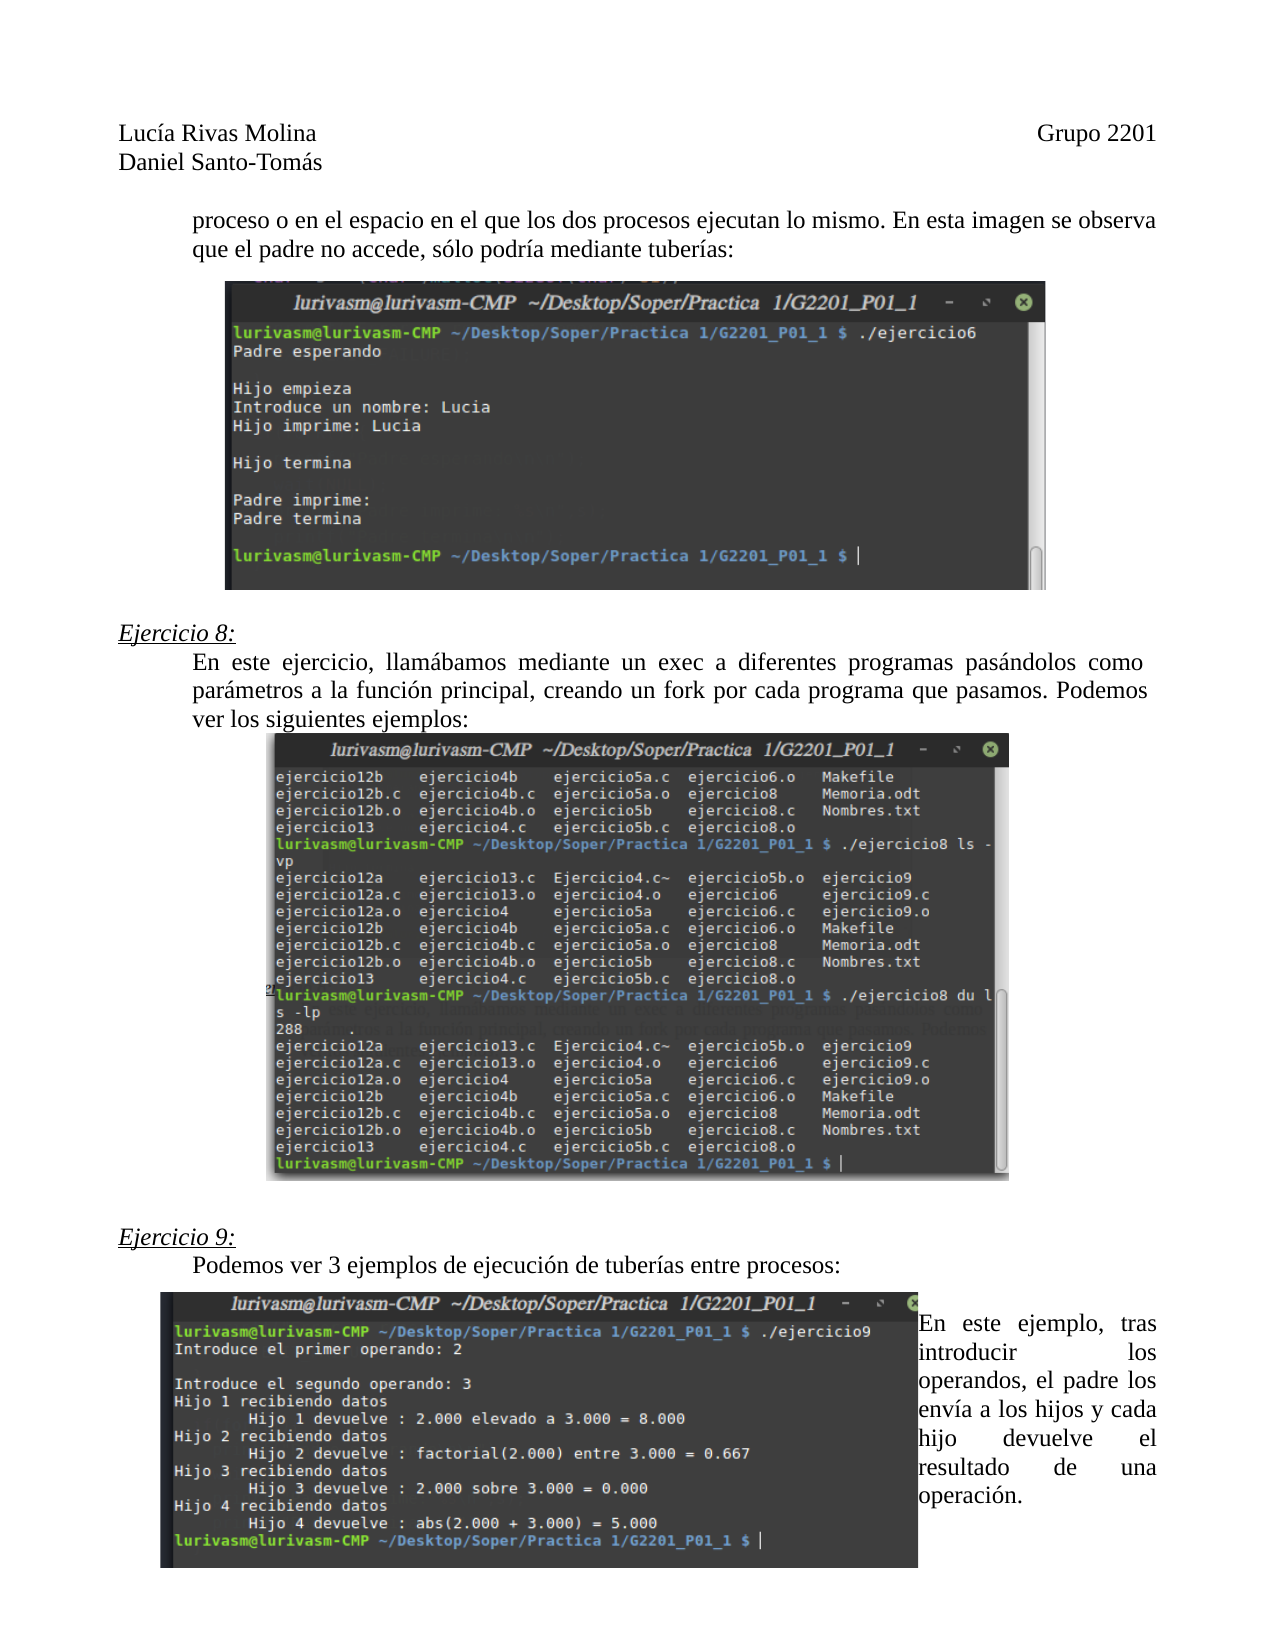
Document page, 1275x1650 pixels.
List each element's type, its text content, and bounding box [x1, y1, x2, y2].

text Podemos ver 3 ejemplos de ejecución de tuberías entre procesos: [118, 1251, 1157, 1279]
text Ejercicio 8: [118, 618, 1157, 647]
text Ejercicio 9: [118, 1222, 1157, 1251]
picture [233, 1292, 747, 1339]
text proceso o en el espacio en el que los dos procesos ejecutan lo mismo. En esta imagen se observa que el padre no accede, sólo podría mediante tuberías: [118, 205, 1157, 263]
picture [310, 281, 875, 332]
text En este ejemplo, tras introducir los operandos, el padre los envía a los hijos y cada hijo devuelve el resultado de una operación. [118, 1308, 1157, 1509]
text En este ejercicio, llamábamos mediante un exec a diferentes programas pasándolos como parámetros a la función principal, creando un fork por cada programa que pasamos. Podemos ver los siguientes ejemplos: [118, 647, 1157, 733]
picture [342, 733, 854, 819]
